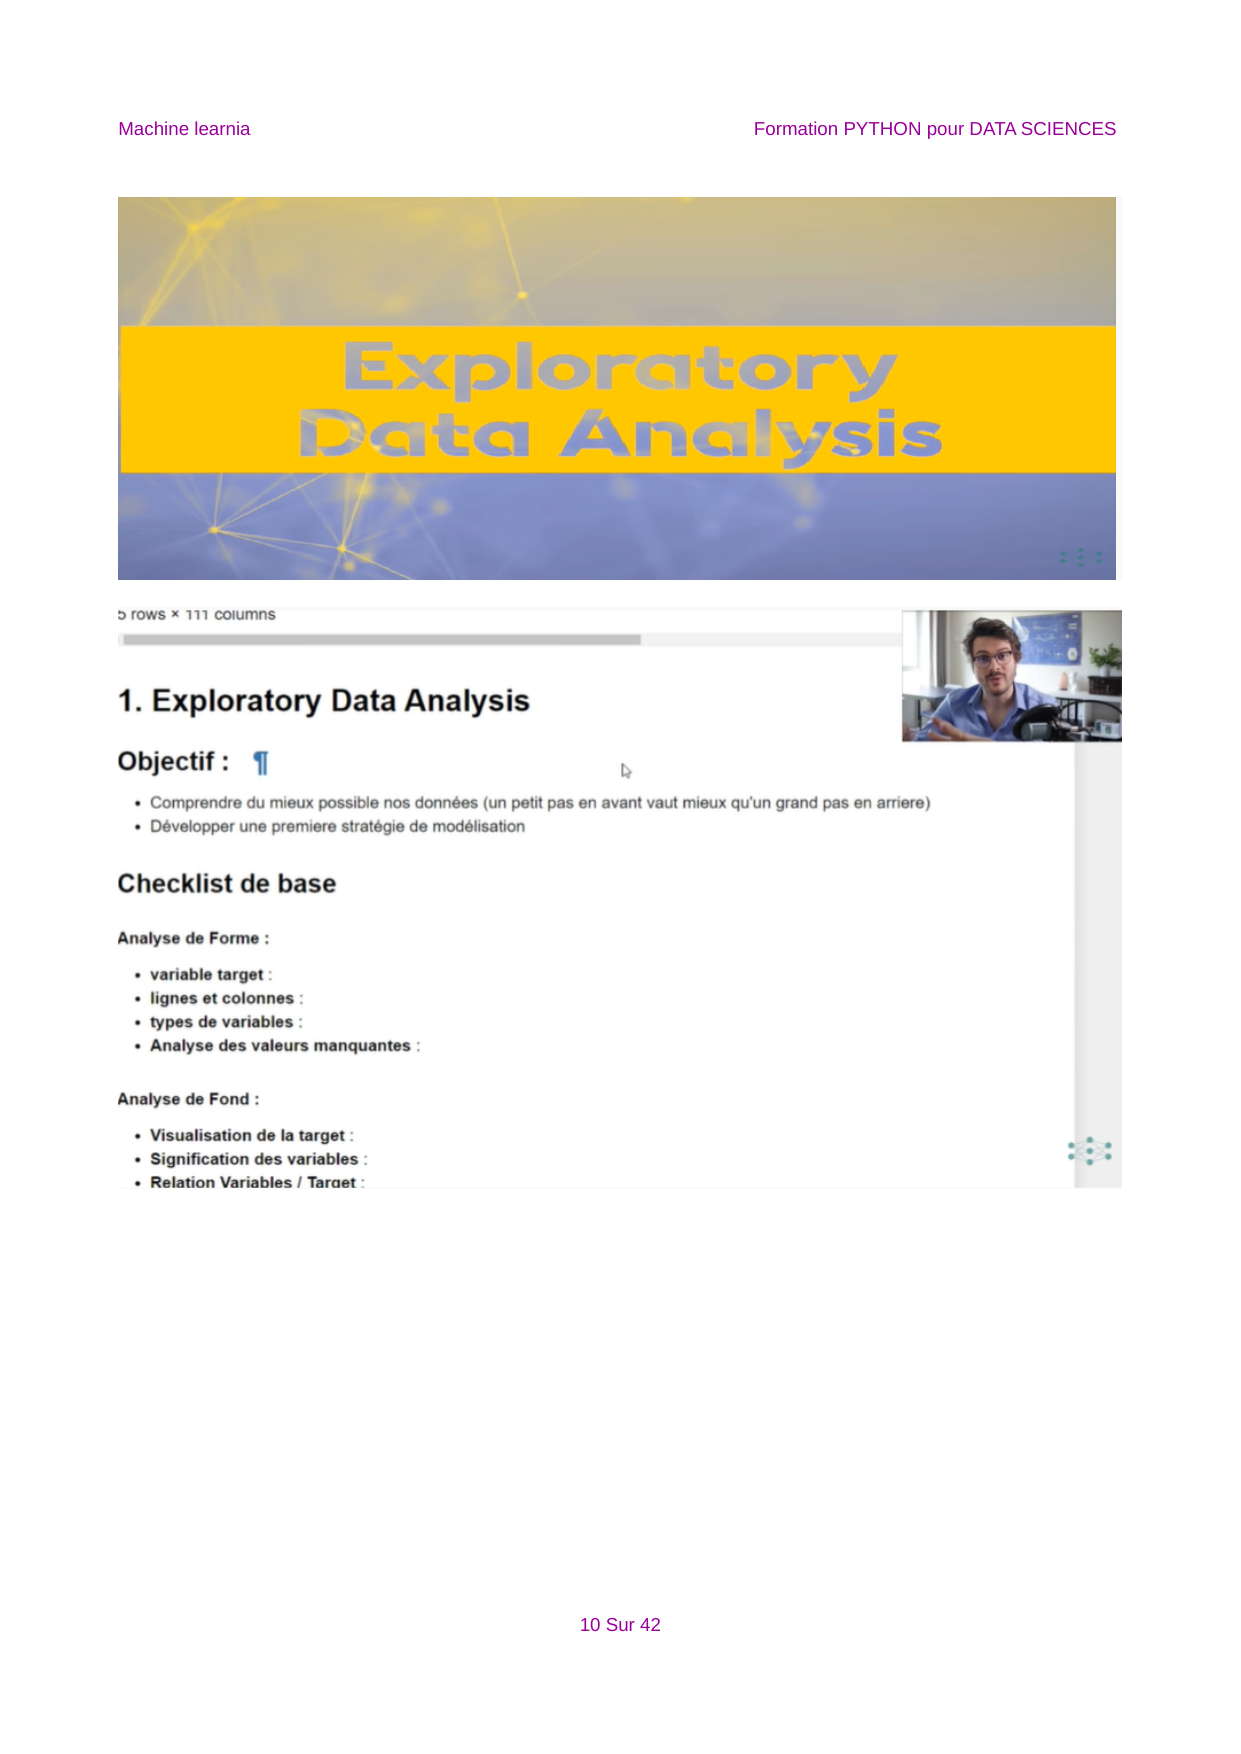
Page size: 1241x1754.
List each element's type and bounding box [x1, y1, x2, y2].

picture [118, 607, 1122, 1189]
picture [118, 197, 1122, 580]
